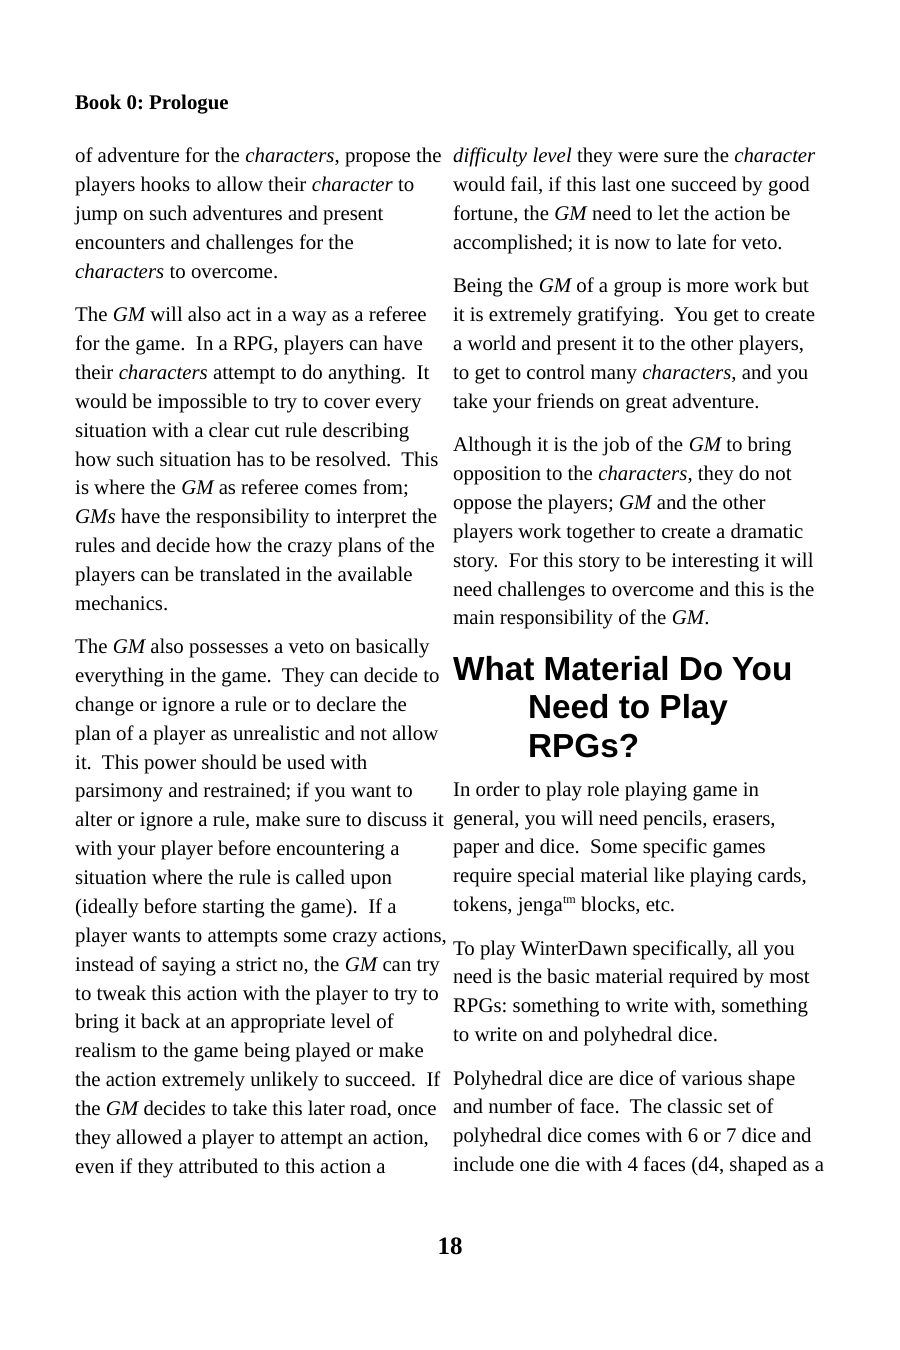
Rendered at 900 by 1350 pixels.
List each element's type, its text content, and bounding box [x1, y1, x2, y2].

text The GM also possesses a veto on basically everything in the game. They can decide to change or ignore a rule or to declare the plan of a player as unrealistic and not allow it. This power should be used with parsimony and restrained; if you want to alter or ignore a rule, make sure to discuss it with your player before encountering a situation where the rule is called upon (ideally before starting the game). If a player wants to attempts some crazy actions, instead of saying a strict no, the GM can try to tweak this action with the player to try to bring it back at an appropriate level of realism to the game being played or make the action extremely unlikely to succeed. If the GM decides to take this later road, once they allowed a player to attempt an action, even if they attributed to this action a [75, 634, 447, 1178]
text Although it is the job of the GM to bring opposition to the characters, they do not oppose the players; GM and the other players work together to create a dramatic story. For this story to be interesting it will need challenges to overcome and this is the main responsibility of the GM. [453, 432, 825, 629]
text In order to play role playing game in general, you will need pencils, erasers, paper and dice. Some specific games require special material like playing cards, tokens, jengatm blocks, etc. [453, 777, 825, 916]
subtitle What Material Do You Need to Play RPGs? [453, 649, 825, 764]
text difficulty level they were sure the character would fail, if this last one succeed by good fortune, the GM need to let the action be accomplished; it is now to late for veto. [453, 143, 825, 254]
text To play WinterDawn specifically, all you need is the basic material required by most RPGs: something to write with, something to write on and polyhedral dice. [453, 935, 825, 1046]
text The GM will also act in a way as a referee for the game. In a RPG, players can have their characters attempt to do anything. It would be impossible to try to cover every situation with a clear cut rule describing how such situation has to be resolved. This is where the GM as referee comes from; GMs have the responsibility to interpret the rules and decide how the crazy plans of the players can be translated in the available mechanics. [75, 302, 447, 615]
text of adventure for the characters, propose the players hooks to allow their character to jump on such adventures and present encounters and challenges for the characters to overcome. [75, 143, 447, 283]
text Being the GM of a group is more work but it is extremely gratifying. You get to create a world and present it to the other players, to get to control many characters, and you take your friends on great adventure. [453, 273, 825, 413]
text Polyhedral dice are dice of various shape and number of face. The classic set of polyhedral dice comes with 6 or 7 dice and include one die with 4 faces (d4, shaped as a [453, 1065, 825, 1176]
